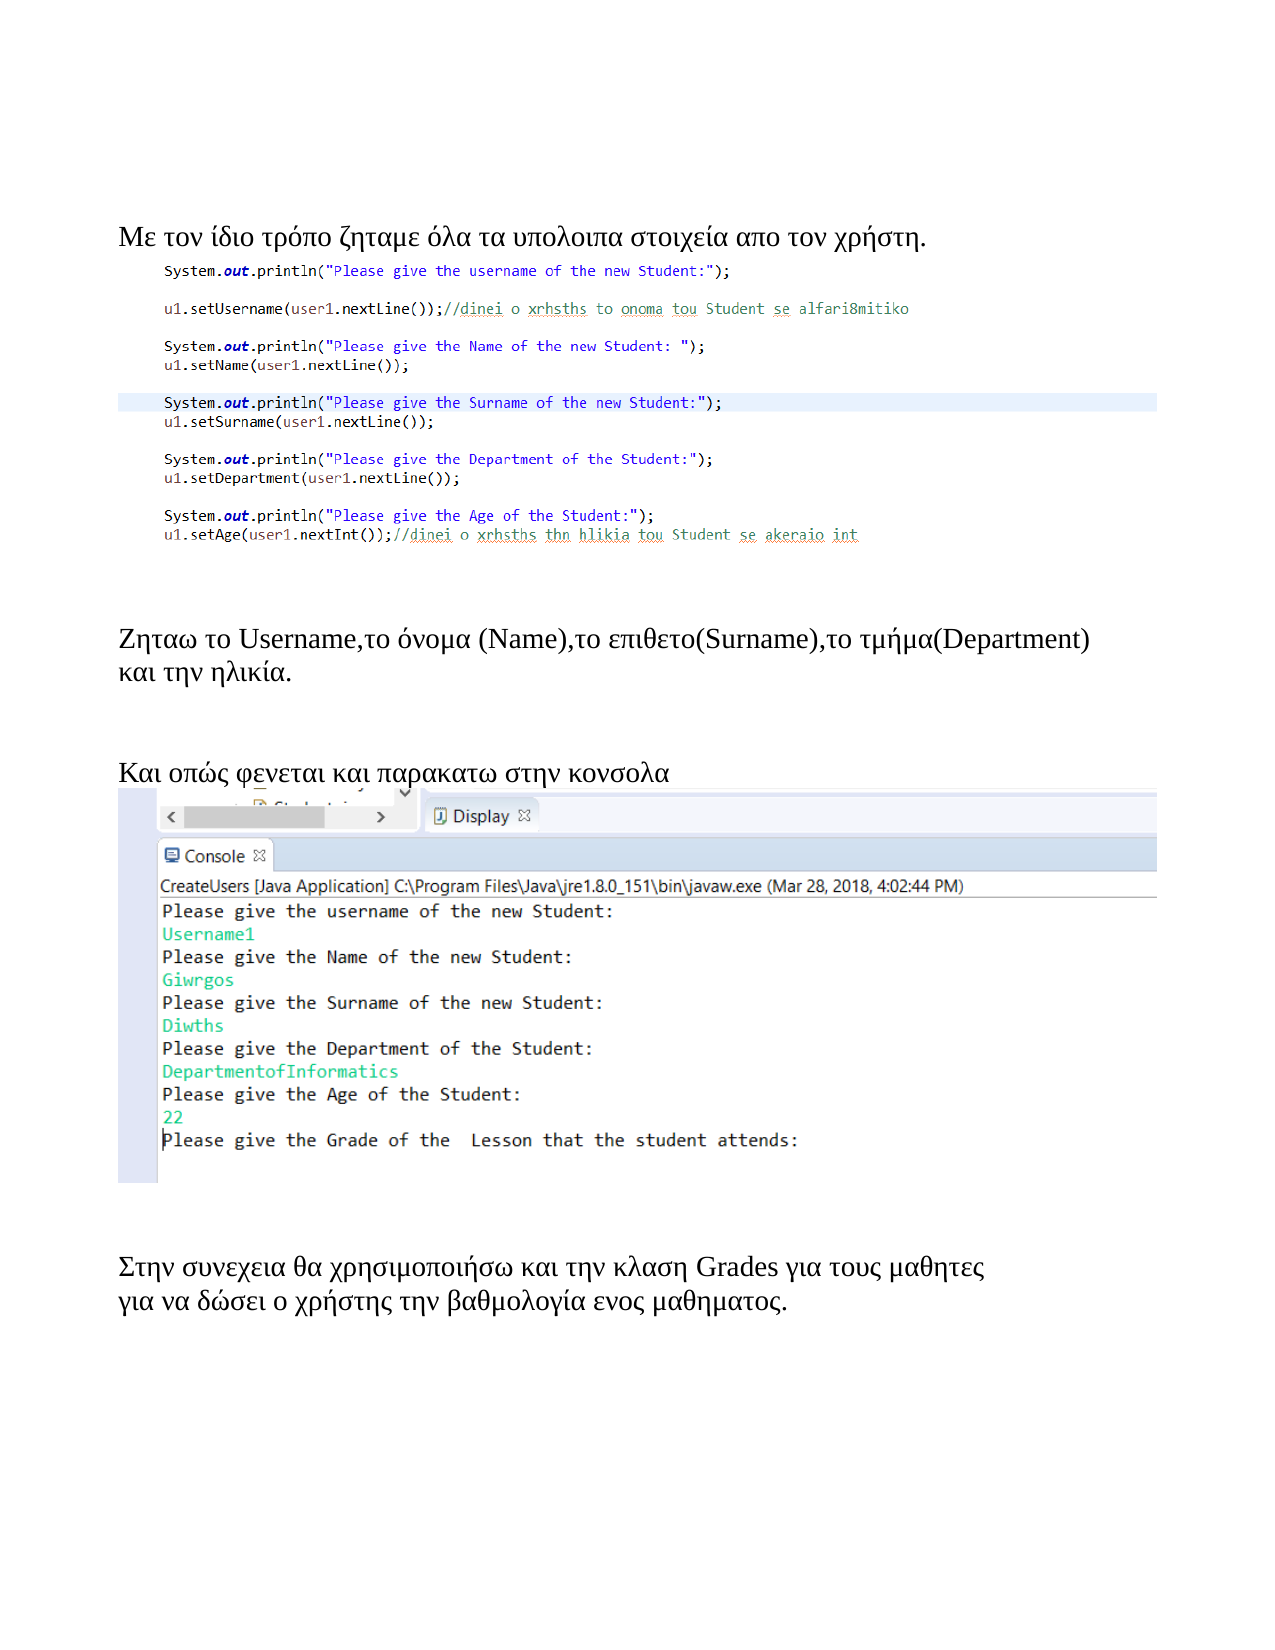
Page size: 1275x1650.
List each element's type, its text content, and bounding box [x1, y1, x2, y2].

picture [118, 788, 1157, 1183]
text Στην συνεχεια θα χρησιμοποιήσω και την κλαση Grades για τους μαθητες [118, 1249, 1157, 1283]
text και την ηλικία. [118, 654, 1157, 688]
picture [118, 252, 1157, 588]
text για να δώσει ο χρήστης την βαθμολογία ενος μαθηματος. [118, 1283, 1157, 1317]
text Με τον ίδιο τρόπο ζηταμε όλα τα υπολοιπα στοιχεία απο τον χρήστη. [118, 219, 1157, 252]
text Ζηταω το Username,το όνομα (Name),το επιθετο(Surname),το τμήμα(Department) [118, 621, 1157, 654]
text Και οπώς φενεται και παρακατω στην κονσολα [118, 755, 1157, 788]
